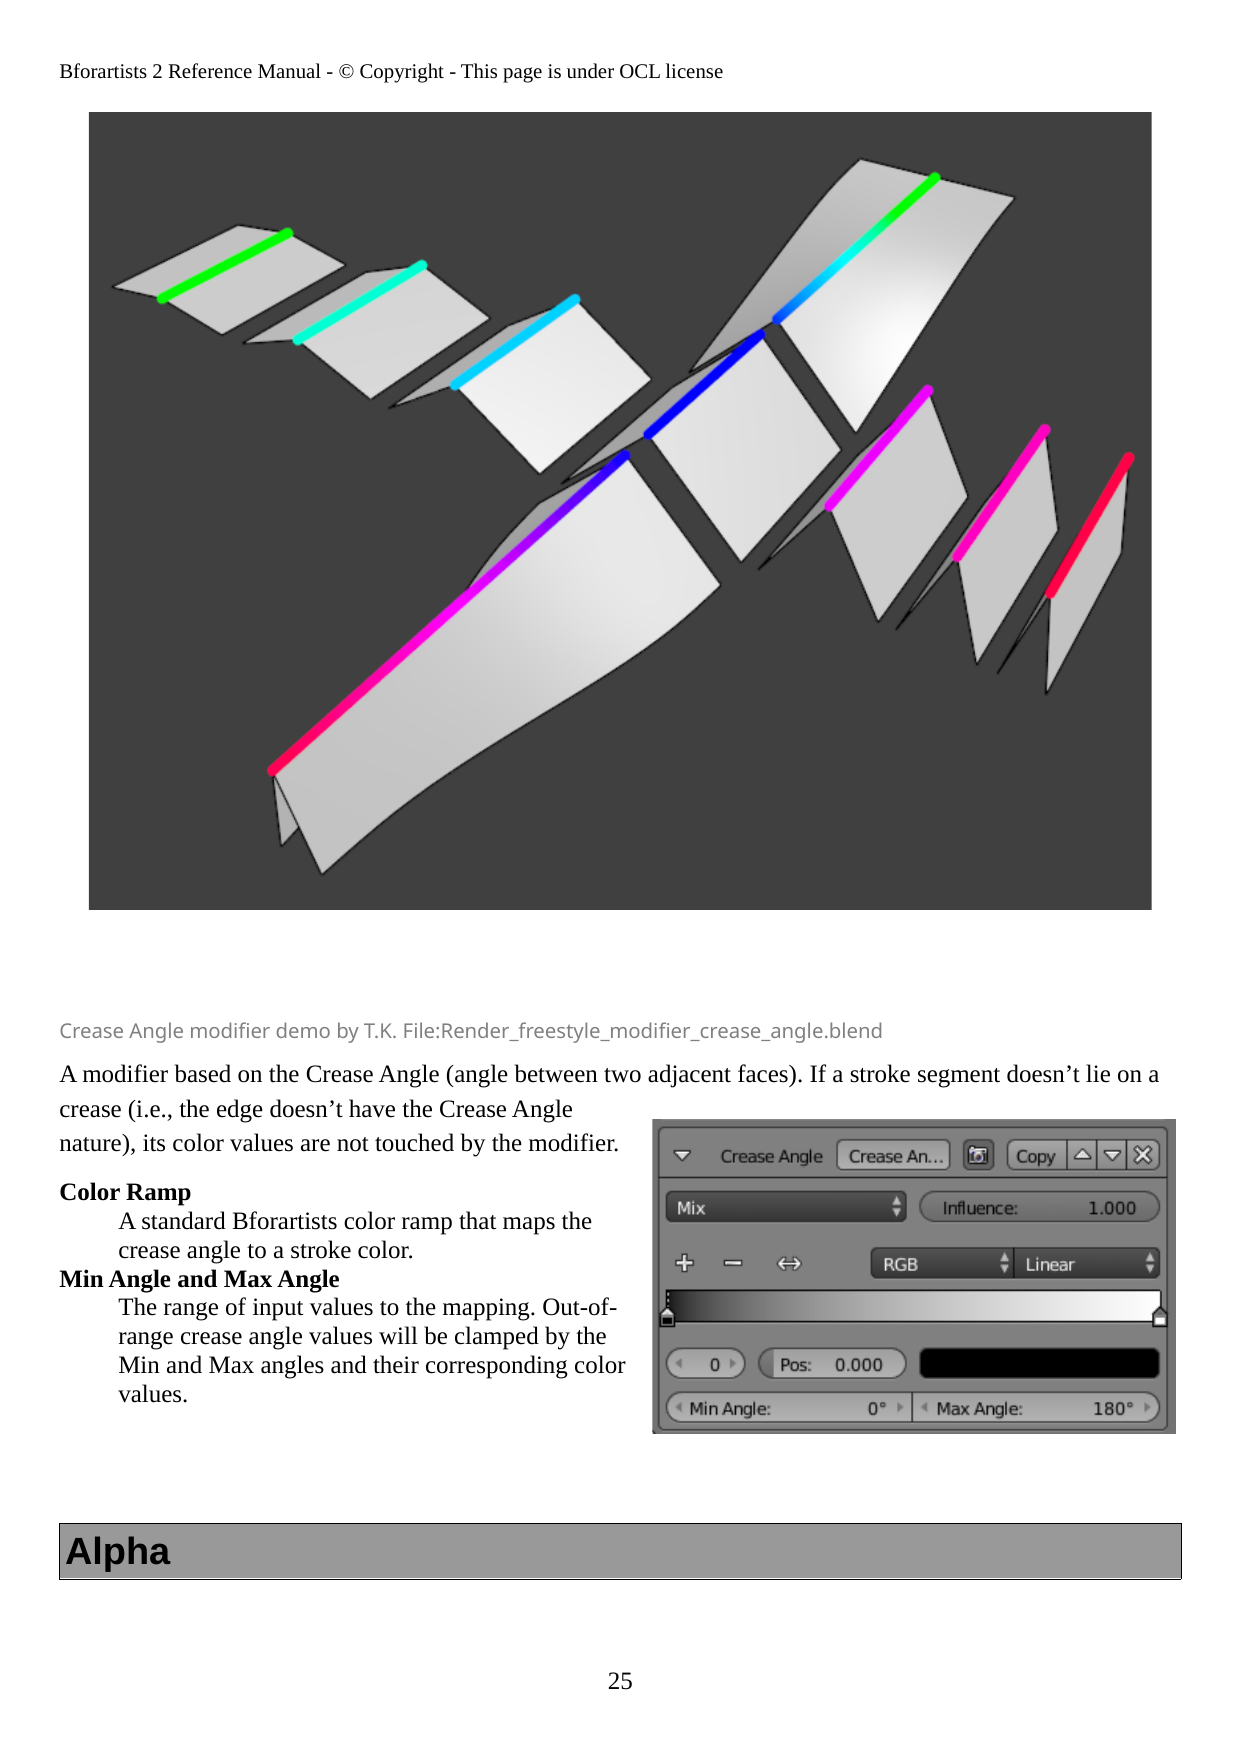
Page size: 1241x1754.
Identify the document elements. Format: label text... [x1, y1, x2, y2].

list The range of input values to the mapping. Out-of-range crease angle values will be clamped by the Min and Max angles and their corresponding color values. [118, 1292, 652, 1407]
text Crease Angle modifier demo by T.K. File:Render_freestyle_modifier_crease_angle.blend [59, 1014, 1181, 1045]
table_header Alpha [60, 1524, 1181, 1578]
list A standard Bforartists color ramp that maps the crease angle to a stroke color. [118, 1206, 652, 1264]
picture [88, 112, 1152, 910]
picture [652, 1119, 1176, 1434]
subtitle Color Ramp [59, 1177, 652, 1206]
subtitle Min Angle and Max Angle [59, 1264, 652, 1292]
text A modifier based on the Crease Angle (angle between two adjacent faces). If a stroke segment doesn’t lie on a crease (i.e., the edge doesn’t have the Crease Angle nature), its color values are not touched by the modifier. [59, 1059, 1181, 1157]
